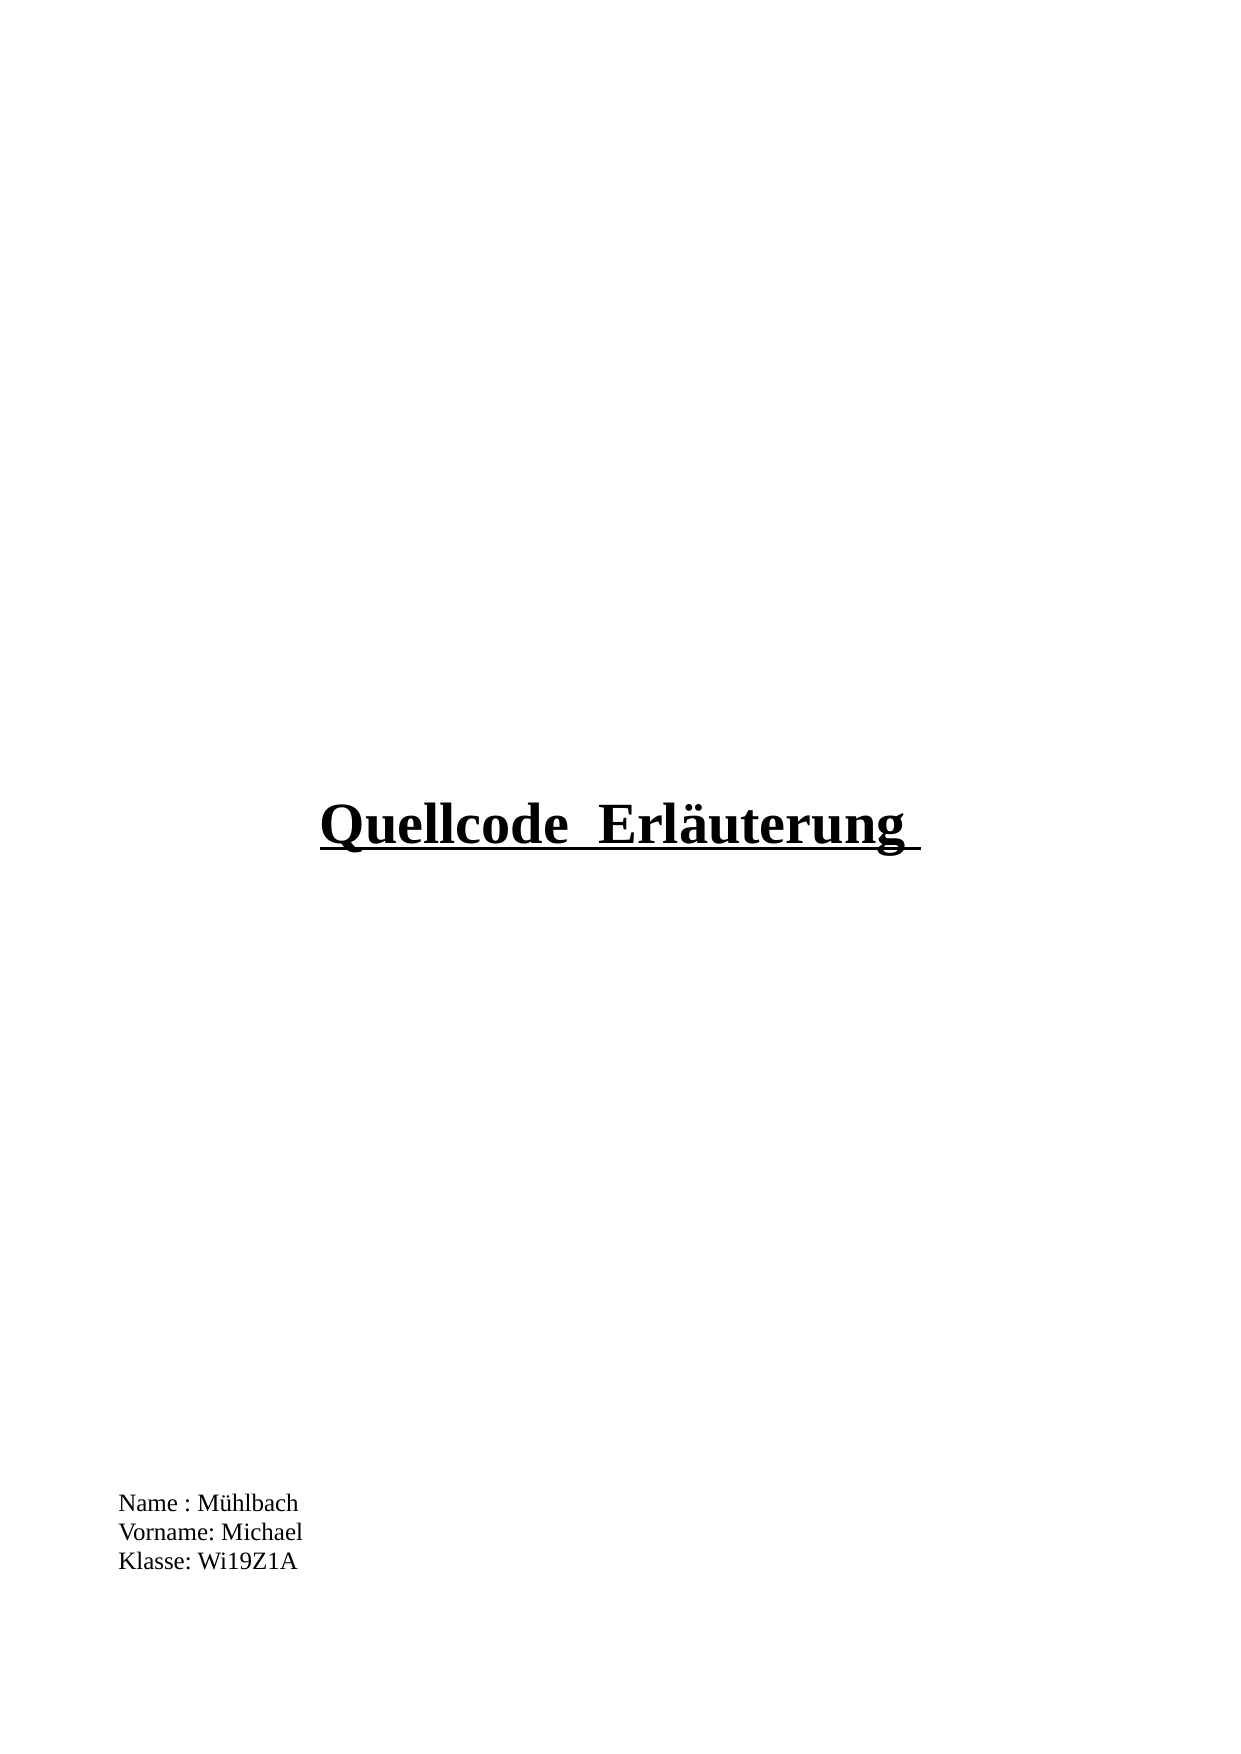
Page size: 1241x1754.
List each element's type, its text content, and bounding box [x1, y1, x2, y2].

text Name : Mühlbach [118, 1488, 1122, 1517]
text Klasse: Wi19Z1A [118, 1546, 1122, 1575]
text [118, 1603, 1122, 1632]
text Quellcode Erläuterung [118, 789, 1122, 856]
text Vorname: Michael [118, 1517, 1122, 1546]
